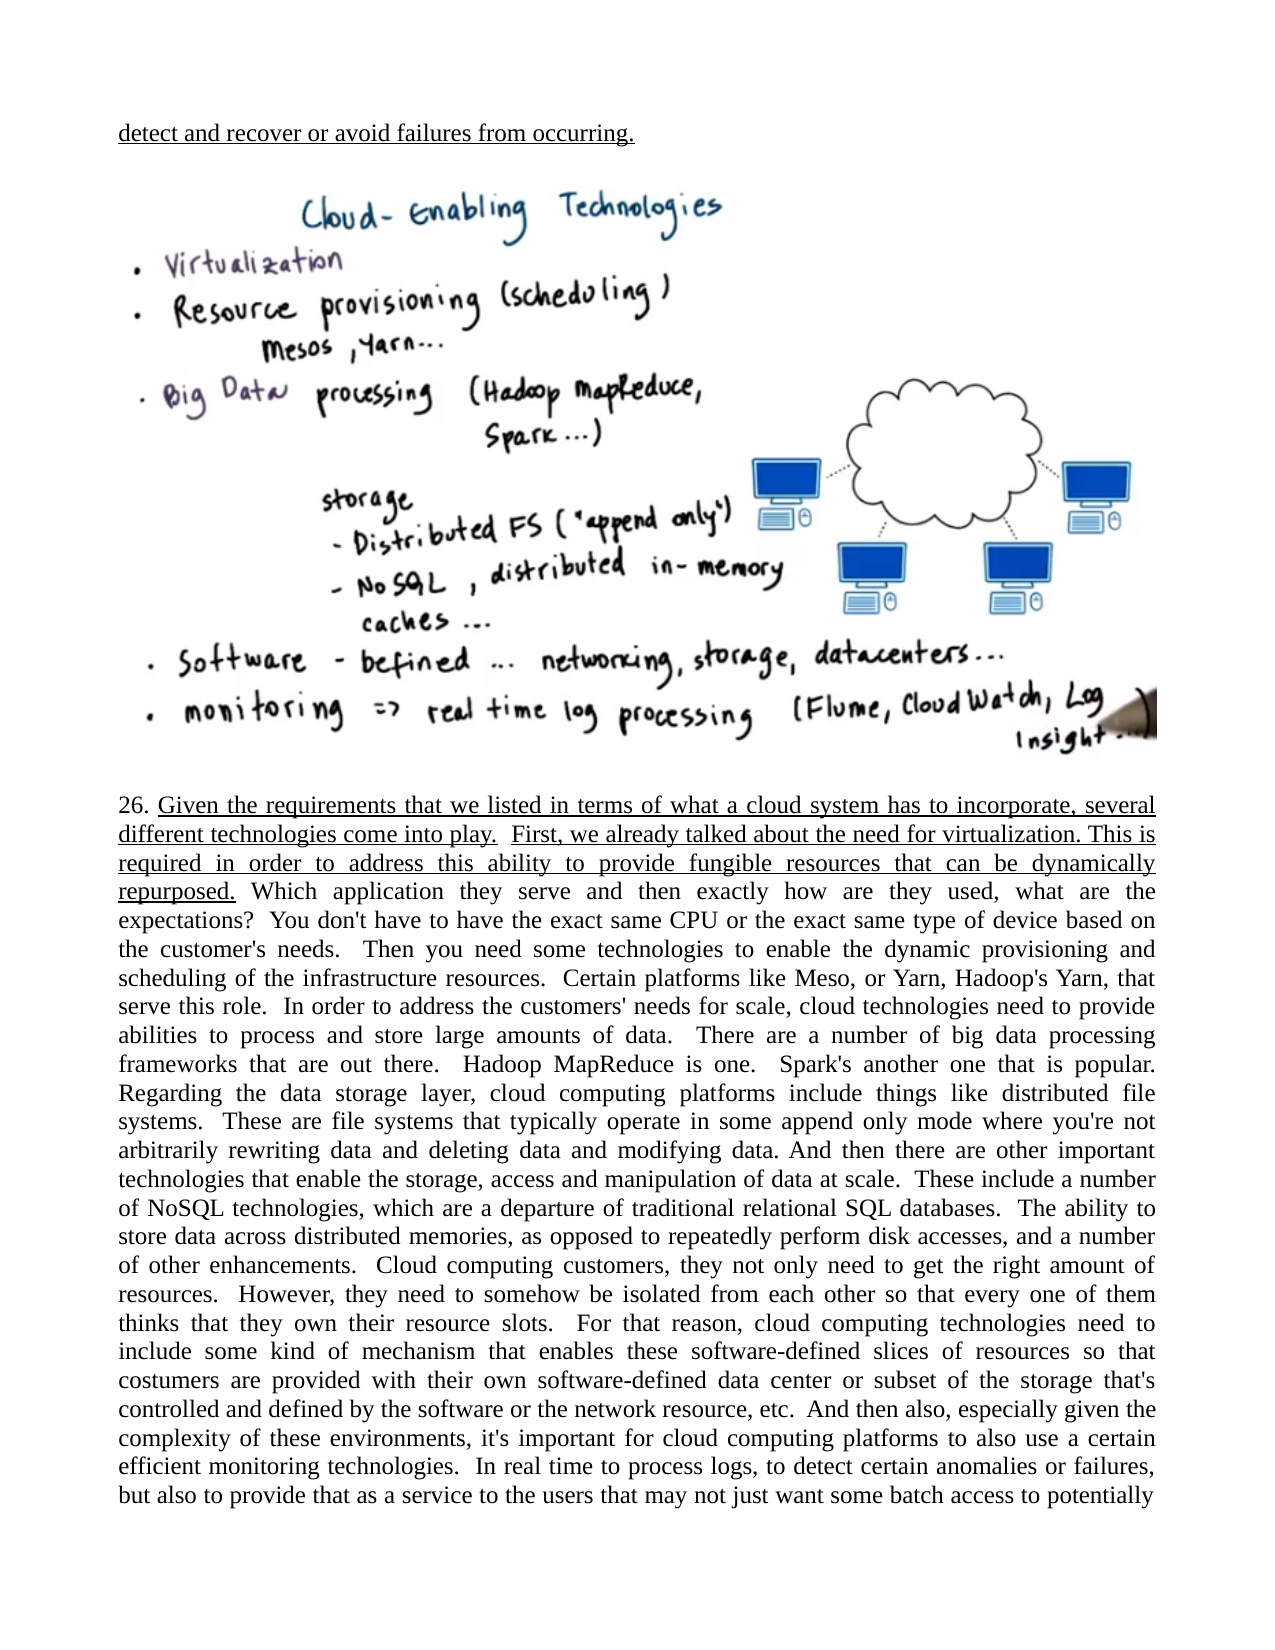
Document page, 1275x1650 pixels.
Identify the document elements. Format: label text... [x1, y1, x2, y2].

picture [118, 175, 1157, 762]
text 26. Given the requirements that we listed in terms of what a cloud system has to incorporate, several different technologies come into play. First, we already talked about the need for virtualization. This is required in order to address this ability to provide fungible resources that can be dynamically repurposed. Which application they serve and then exactly how are they used, what are the expectations? You don't have to have the exact same CPU or the exact same type of device based on the customer's needs. Then you need some technologies to enable the dynamic provisioning and scheduling of the infrastructure resources. Certain platforms like Meso, or Yarn, Hadoop's Yarn, that serve this role. In order to address the customers' needs for scale, cloud technologies need to provide abilities to process and store large amounts of data. There are a number of big data processing frameworks that are out there. Hadoop MapReduce is one. Spark's another one that is popular. Regarding the data storage layer, cloud computing platforms include things like distributed file systems. These are file systems that typically operate in some append only mode where you're not arbitrarily rewriting data and deleting data and modifying data. And then there are other important technologies that enable the storage, access and manipulation of data at scale. These include a number of NoSQL technologies, which are a departure of traditional relational SQL databases. The ability to store data across distributed memories, as opposed to repeatedly perform disk accesses, and a number of other enhancements. Cloud computing customers, they not only need to get the right amount of resources. However, they need to somehow be isolated from each other so that every one of them thinks that they own their resource slots. For that reason, cloud computing technologies need to include some kind of mechanism that enables these software-defined slices of resources so that costumers are provided with their own software-defined data center or subset of the storage that's controlled and defined by the software or the network resource, etc. And then also, especially given the complexity of these environments, it's important for cloud computing platforms to also use a certain efficient monitoring technologies. In real time to process logs, to detect certain anomalies or failures, but also to provide that as a service to the users that may not just want some batch access to potentially [118, 790, 1157, 1509]
text detect and recover or avoid failures from occurring. [118, 118, 1157, 147]
